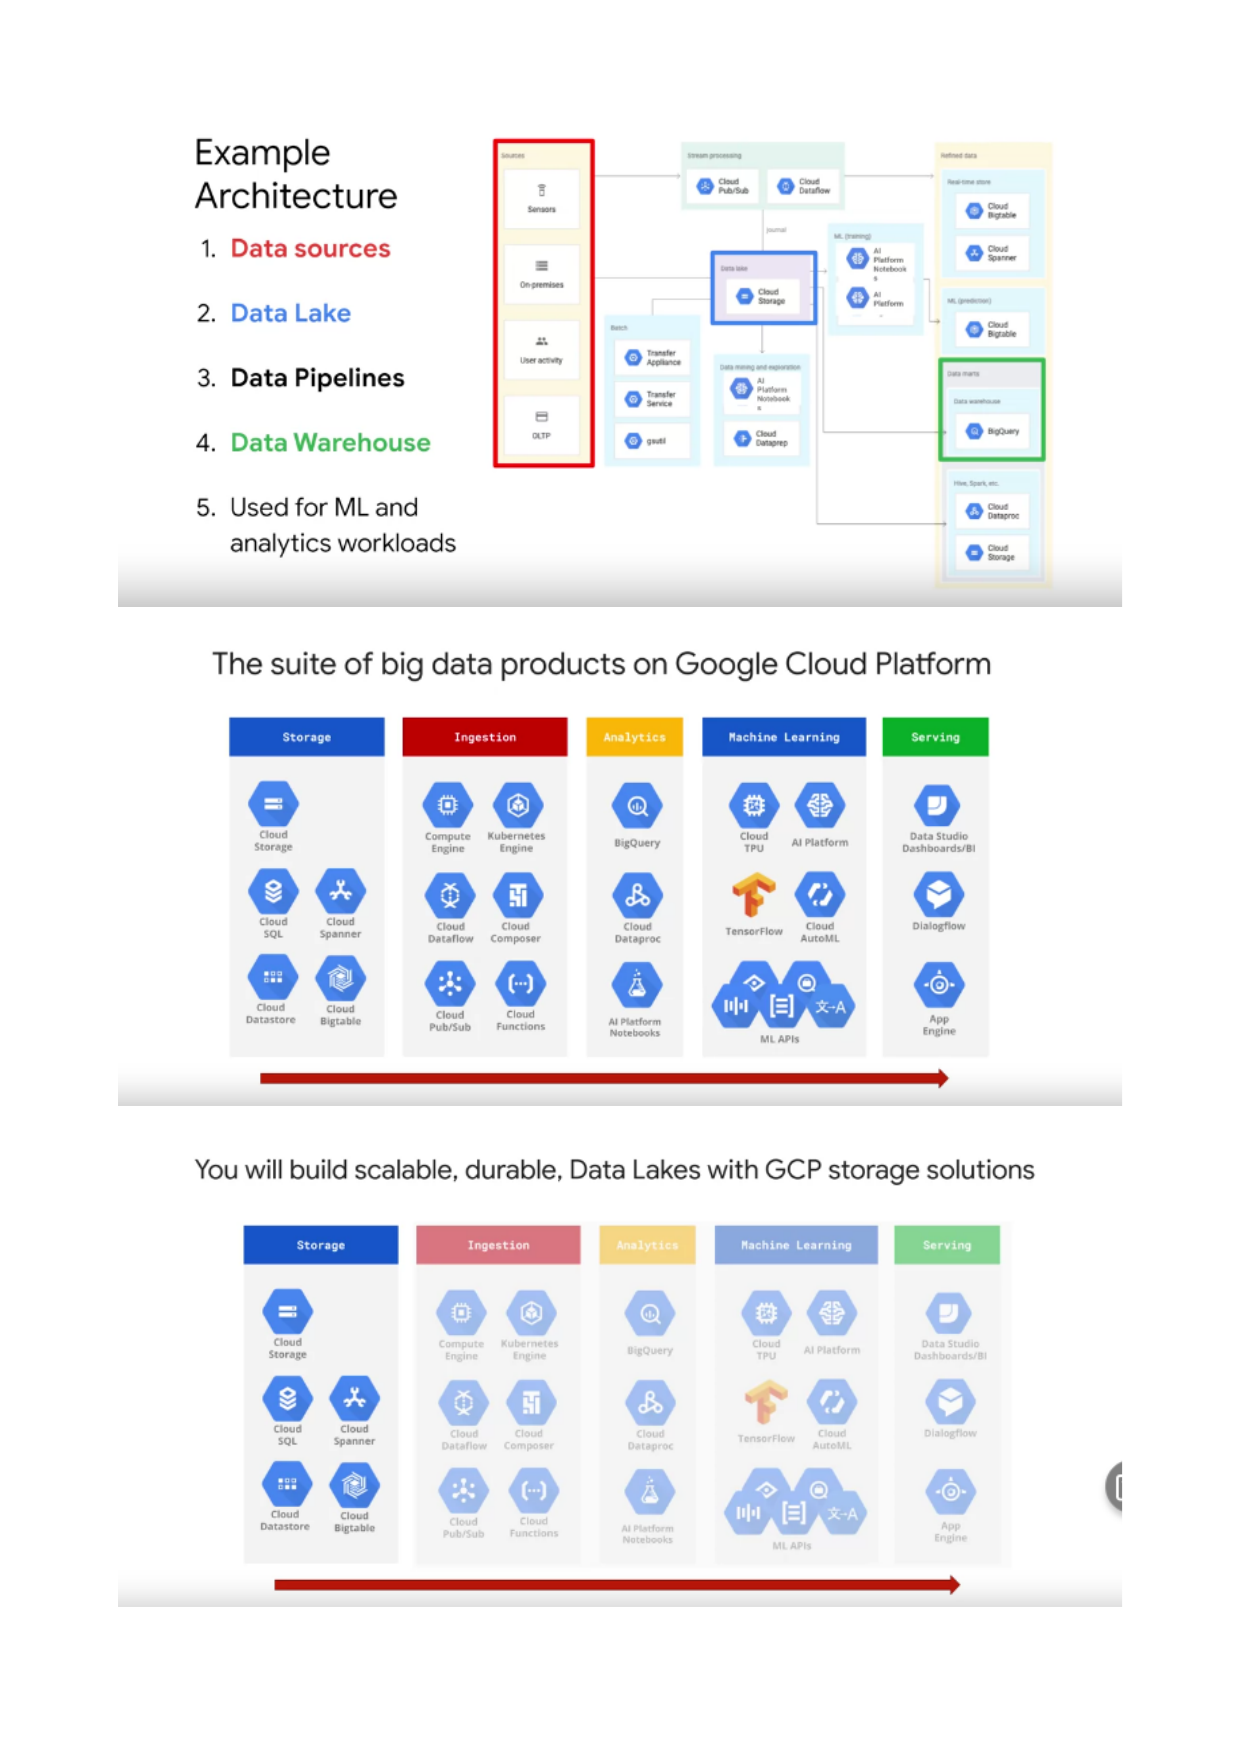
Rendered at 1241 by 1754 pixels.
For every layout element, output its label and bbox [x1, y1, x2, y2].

picture [118, 118, 1123, 607]
picture [118, 1134, 1123, 1607]
picture [118, 635, 1123, 1106]
